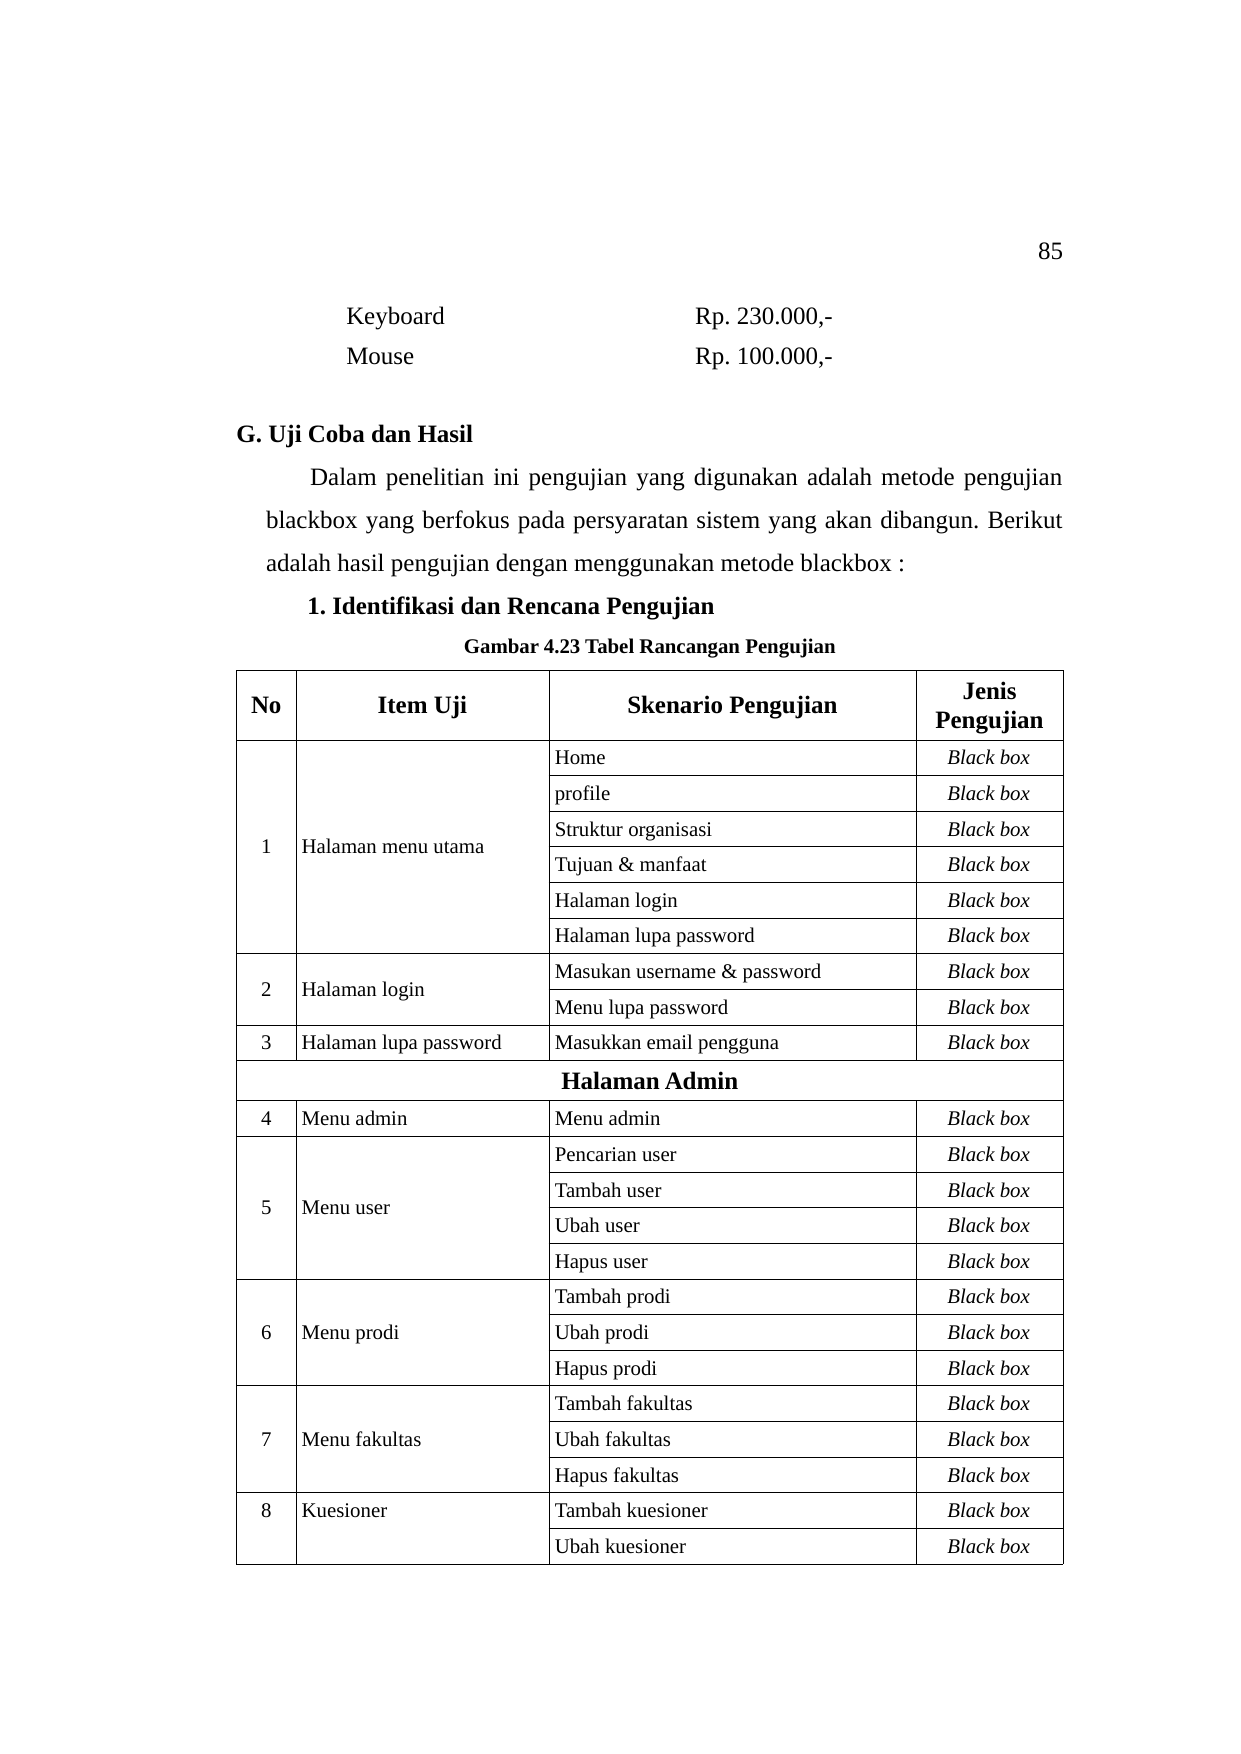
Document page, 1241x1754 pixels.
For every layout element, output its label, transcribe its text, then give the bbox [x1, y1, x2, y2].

table_cell 3 [237, 1026, 296, 1060]
table_cell Black box [917, 812, 1063, 846]
table_cell Hapus prodi [550, 1351, 916, 1385]
table_cell 5 [237, 1137, 296, 1278]
table_cell Ubah kuesioner [550, 1529, 916, 1563]
table_cell Keyboard [340, 295, 672, 335]
table_cell Tambah user [550, 1173, 916, 1207]
table_cell Black box [917, 990, 1063, 1024]
table_cell Black box [917, 1386, 1063, 1421]
table_cell Masukkan email pengguna [550, 1026, 916, 1060]
table_cell Menu admin [297, 1101, 549, 1136]
table_cell Struktur organisasi [550, 812, 916, 846]
table_cell Halaman menu utama [297, 741, 549, 953]
table_cell profile [550, 776, 916, 811]
table_header Skenario Pengujian [550, 671, 916, 739]
table_cell Halaman lupa password [550, 919, 916, 953]
table_cell Black box [917, 1280, 1063, 1314]
table_cell Black box [917, 1315, 1063, 1350]
table_cell 1 [237, 741, 296, 953]
table_cell Hapus fakultas [550, 1458, 916, 1492]
table_cell [672, 335, 689, 376]
table_cell Hapus user [550, 1244, 916, 1278]
table_cell Home [550, 741, 916, 775]
table_cell Black box [917, 776, 1063, 811]
table_cell Black box [917, 847, 1063, 882]
table_cell Black box [917, 1026, 1063, 1060]
table_cell Masukan username & password [550, 954, 916, 989]
table_cell Rp. 100.000,- [689, 335, 902, 376]
table_cell Menu lupa password [550, 990, 916, 1024]
table_header Item Uji [297, 671, 549, 739]
table_cell Menu admin [550, 1101, 916, 1136]
text Dalam penelitian ini pengujian yang digunakan adalah metode pengujian blackbox yang berfokus pada persyaratan sistem yang akan dibangun. Berikut adalah hasil pengujian dengan menggunakan metode blackbox : [266, 462, 1063, 577]
table_cell Halaman lupa password [297, 1026, 549, 1060]
table_cell Halaman login [297, 954, 549, 1024]
table_cell Pencarian user [550, 1137, 916, 1172]
table_cell Black box [917, 1351, 1063, 1385]
table_cell Black box [917, 1529, 1063, 1563]
table_cell 2 [237, 954, 296, 1024]
table_cell Menu user [297, 1137, 549, 1278]
table_header Jenis Pengujian [917, 671, 1063, 739]
table_cell Tambah fakultas [550, 1386, 916, 1421]
table_cell Tambah kuesioner [550, 1493, 916, 1528]
table_cell Black box [917, 1422, 1063, 1457]
table_cell Ubah fakultas [550, 1422, 916, 1457]
table_cell Black box [917, 1101, 1063, 1136]
table_header No [237, 671, 296, 739]
table_cell Black box [917, 1244, 1063, 1278]
table_cell Tambah prodi [550, 1280, 916, 1314]
table_cell Black box [917, 1173, 1063, 1207]
text G. Uji Coba dan Hasil [236, 419, 1063, 447]
table_cell Black box [917, 741, 1063, 775]
table_cell Tujuan & manfaat [550, 847, 916, 882]
table_cell 7 [237, 1386, 296, 1492]
table_cell Black box [917, 954, 1063, 989]
table_cell Black box [917, 883, 1063, 918]
table_cell Black box [917, 1493, 1063, 1528]
table_cell Mouse [340, 335, 672, 376]
table_cell Black box [917, 1137, 1063, 1172]
table_cell 8 [237, 1493, 296, 1563]
table_cell Black box [917, 1458, 1063, 1492]
table_cell Ubah user [550, 1208, 916, 1243]
table_cell Menu fakultas [297, 1386, 549, 1492]
table_cell Rp. 230.000,- [689, 295, 902, 335]
table_cell Kuesioner [297, 1493, 549, 1563]
table_cell 4 [237, 1101, 296, 1136]
table_cell Ubah prodi [550, 1315, 916, 1350]
list 1. Identifikasi dan Rencana Pengujian [307, 591, 1063, 620]
table_cell [672, 295, 689, 335]
table_cell 6 [237, 1280, 296, 1385]
table_cell Black box [917, 1208, 1063, 1243]
table_cell Black box [917, 919, 1063, 953]
table_cell Halaman login [550, 883, 916, 918]
table_cell Menu prodi [297, 1280, 549, 1385]
text Gambar 4.23 Tabel Rancangan Pengujian [236, 634, 1063, 658]
table_cell Halaman Admin [237, 1061, 1063, 1100]
